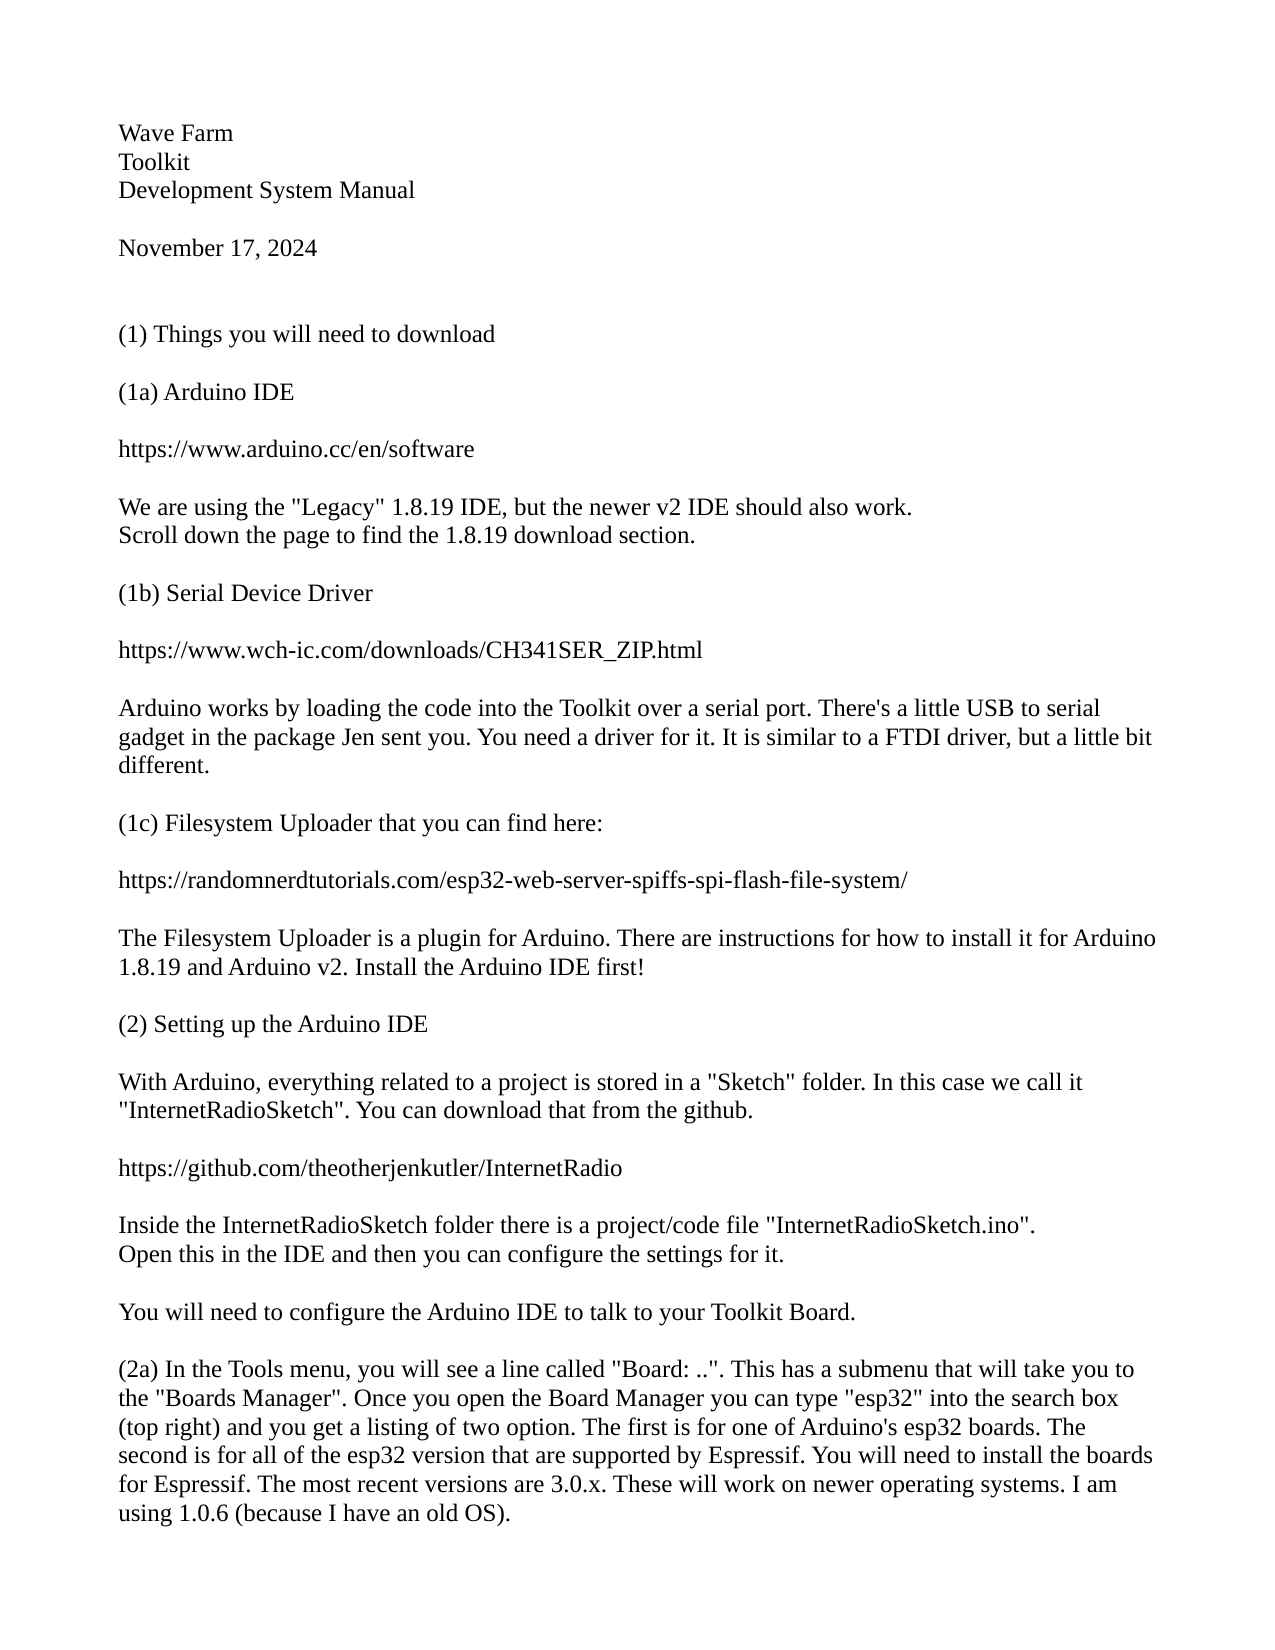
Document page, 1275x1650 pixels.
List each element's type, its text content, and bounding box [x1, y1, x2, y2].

text (1a) Arduino IDE [118, 377, 1157, 406]
text https://www.arduino.cc/en/software [118, 434, 1157, 463]
text Open this in the IDE and then you can configure the settings for it. [118, 1239, 1157, 1268]
text Arduino works by loading the code into the Toolkit over a serial port. There's a little USB to serial gadget in the package Jen sent you. You need a driver for it. It is similar to a FTDI driver, but a little bit different. [118, 693, 1157, 779]
text https://github.com/theotherjenkutler/InternetRadio [118, 1153, 1157, 1182]
text Wave Farm [118, 118, 1157, 147]
text November 17, 2024 [118, 233, 1157, 262]
text (2a) In the Tools menu, you will see a line called "Board: ..". This has a submenu that will take you to the "Boards Manager". Once you open the Board Manager you can type "esp32" into the search box (top right) and you get a listing of two option. The first is for one of Arduino's esp32 boards. The second is for all of the esp32 version that are supported by Espressif. You will need to install the boards for Espressif. The most recent versions are 3.0.x. These will work on newer operating systems. I am using 1.0.6 (because I have an old OS). [118, 1354, 1157, 1527]
text https://randomnerdtutorials.com/esp32-web-server-spiffs-spi-flash-file-system/ [118, 866, 1157, 894]
text (1b) Serial Device Driver [118, 578, 1157, 607]
text (1c) Filesystem Uploader that you can find here: [118, 808, 1157, 837]
text https://www.wch-ic.com/downloads/CH341SER_ZIP.html [118, 636, 1157, 664]
text Toolkit [118, 147, 1157, 176]
text Development System Manual [118, 176, 1157, 204]
text Inside the InternetRadioSketch folder there is a project/code file "InternetRadioSketch.ino". [118, 1211, 1157, 1239]
text (2) Setting up the Arduino IDE [118, 1009, 1157, 1038]
text (1) Things you will need to download [118, 319, 1157, 348]
text The Filesystem Uploader is a plugin for Arduino. There are instructions for how to install it for Arduino 1.8.19 and Arduino v2. Install the Arduino IDE first! [118, 923, 1157, 981]
text We are using the "Legacy" 1.8.19 IDE, but the newer v2 IDE should also work. [118, 492, 1157, 521]
text You will need to configure the Arduino IDE to talk to your Toolkit Board. [118, 1297, 1157, 1326]
text Scroll down the page to find the 1.8.19 download section. [118, 521, 1157, 549]
text With Arduino, everything related to a project is stored in a "Sketch" folder. In this case we call it "InternetRadioSketch". You can download that from the github. [118, 1067, 1157, 1124]
